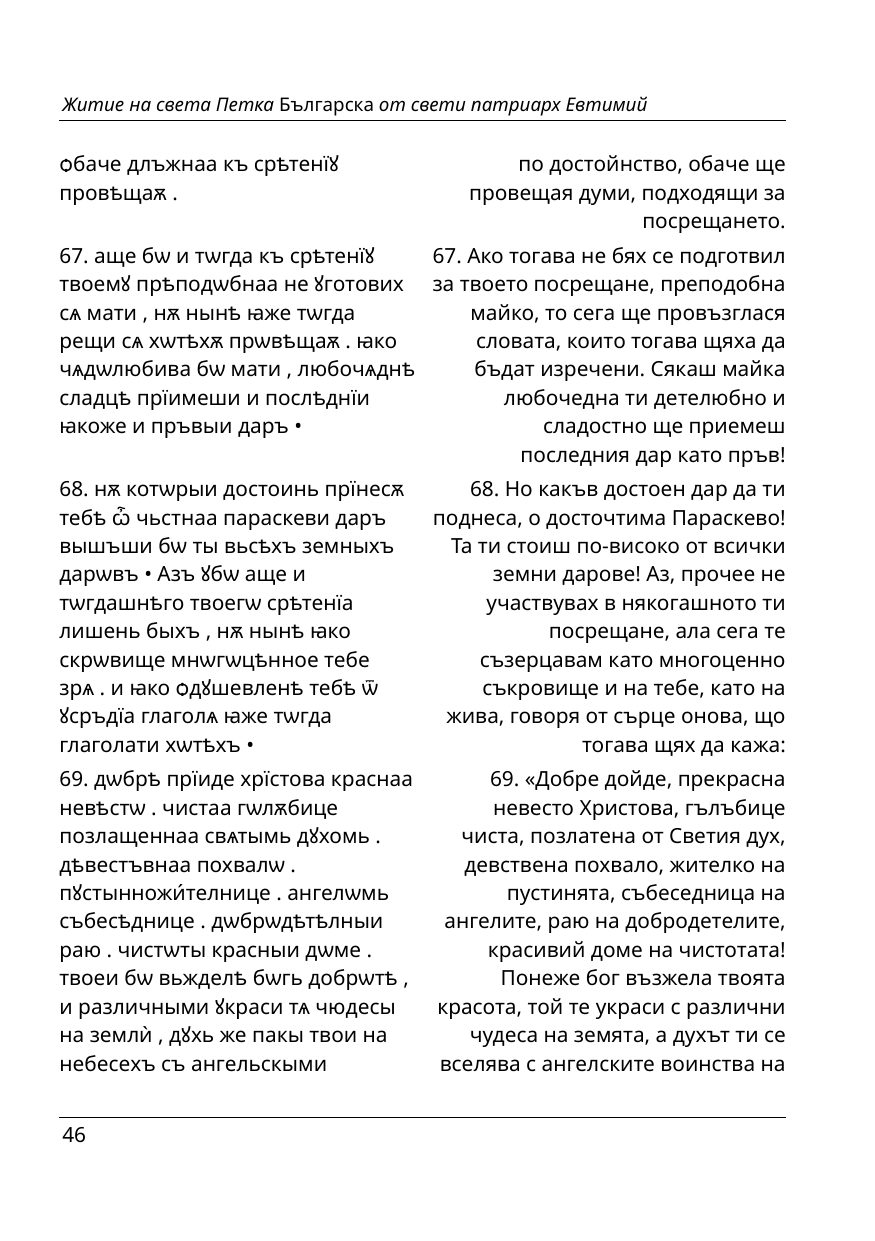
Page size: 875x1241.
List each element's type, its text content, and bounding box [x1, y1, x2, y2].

table_cell 69. дѡбрѣ прїиде хрїстова краснаа невѣстѡ . чистаа гѡлѫбице позлащеннаа свѧтымь дꙋхомь . дѣвестъвнаа похвалѡ . пꙋстынножи́телнице . ангелѡмь събесѣднице . дѡбрѡдѣтѣлныи раю . чистѡты красныи дѡме . твоеи бѡ вьжделѣ бѡгь добрѡтѣ , и различными ꙋкраси тѧ чюдесы на землѝ , дꙋхь же пакы твои на небесехъ съ ангельскыми [59, 765, 422, 1077]
table_cell 68. нѫ котѡрыи достоинь прїнесѫ тебѣ ѽ чьстнаа параскеви даръ вышъши бѡ ты вьсѣхъ земныхъ дарѡвъ • Азъ ꙋбѡ аще и тѡгдашнѣго твоегѡ срѣтенїа лишень быхъ , нѫ нынѣ ꙗко скрѡвище мнѡгѡцѣнное тебе зрѧ . и ꙗко ѻдꙋшевленѣ тебѣ ѿ ꙋсръдїа глаголѧ ꙗже тѡгда глаголати хѡтѣхъ • [59, 474, 422, 764]
table_cell по достойнство, обаче ще провещая думи, подходящи за посрещането. [422, 150, 786, 241]
table_cell 67. аще бѡ и тѡгда къ срѣтенїꙋ твоемꙋ прѣподѡбнаа не ꙋготових сѧ мати , нѫ нынѣ ꙗже тѡгда рещи сѧ хѡтѣхѫ прѡвѣщаѫ . ꙗко чѧдѡлюбива бѡ мати , любочѧднѣ сладцѣ прїимеши и послѣднїи ꙗкоже и пръвыи даръ • [59, 241, 422, 474]
table_cell 67. Ако тогава не бях се подготвил за твоето посрещане, преподобна майко, то сега ще провъзглася словата, които тогава щяха да бъдат изречени. Сякаш майка любочедна ти детелюбно и сладостно ще приемеш последния дар като пръв! [422, 241, 786, 474]
table_cell 68. Но какъв достоен дар да ти поднеса, о досточтима Параскево! Та ти стоиш по-високо от всички земни дарове! Аз, прочее не участвувах в някогашното ти посрещане, ала сега те съзерцавам като многоценно съкровище и на тебе, като на жива, говоря от сърце онова, що тогава щях да кажа: [422, 474, 786, 764]
table_cell ѻбаче длъжнаа къ срѣтенїꙋ провѣщаѫ . [59, 150, 422, 241]
table_cell 69. «Добре дойде, прекрасна невесто Христова, гълъбице чиста, позлатена от Светия дух, девствена похвало, жителко на пустинята, събеседница на ангелите, раю на добродетелите, красивий доме на чистотата! Понеже бог възжела твоята красота, той те украси с различни чудеса на земята, а духът ти се вселява с ангелските воинства на [422, 765, 786, 1077]
